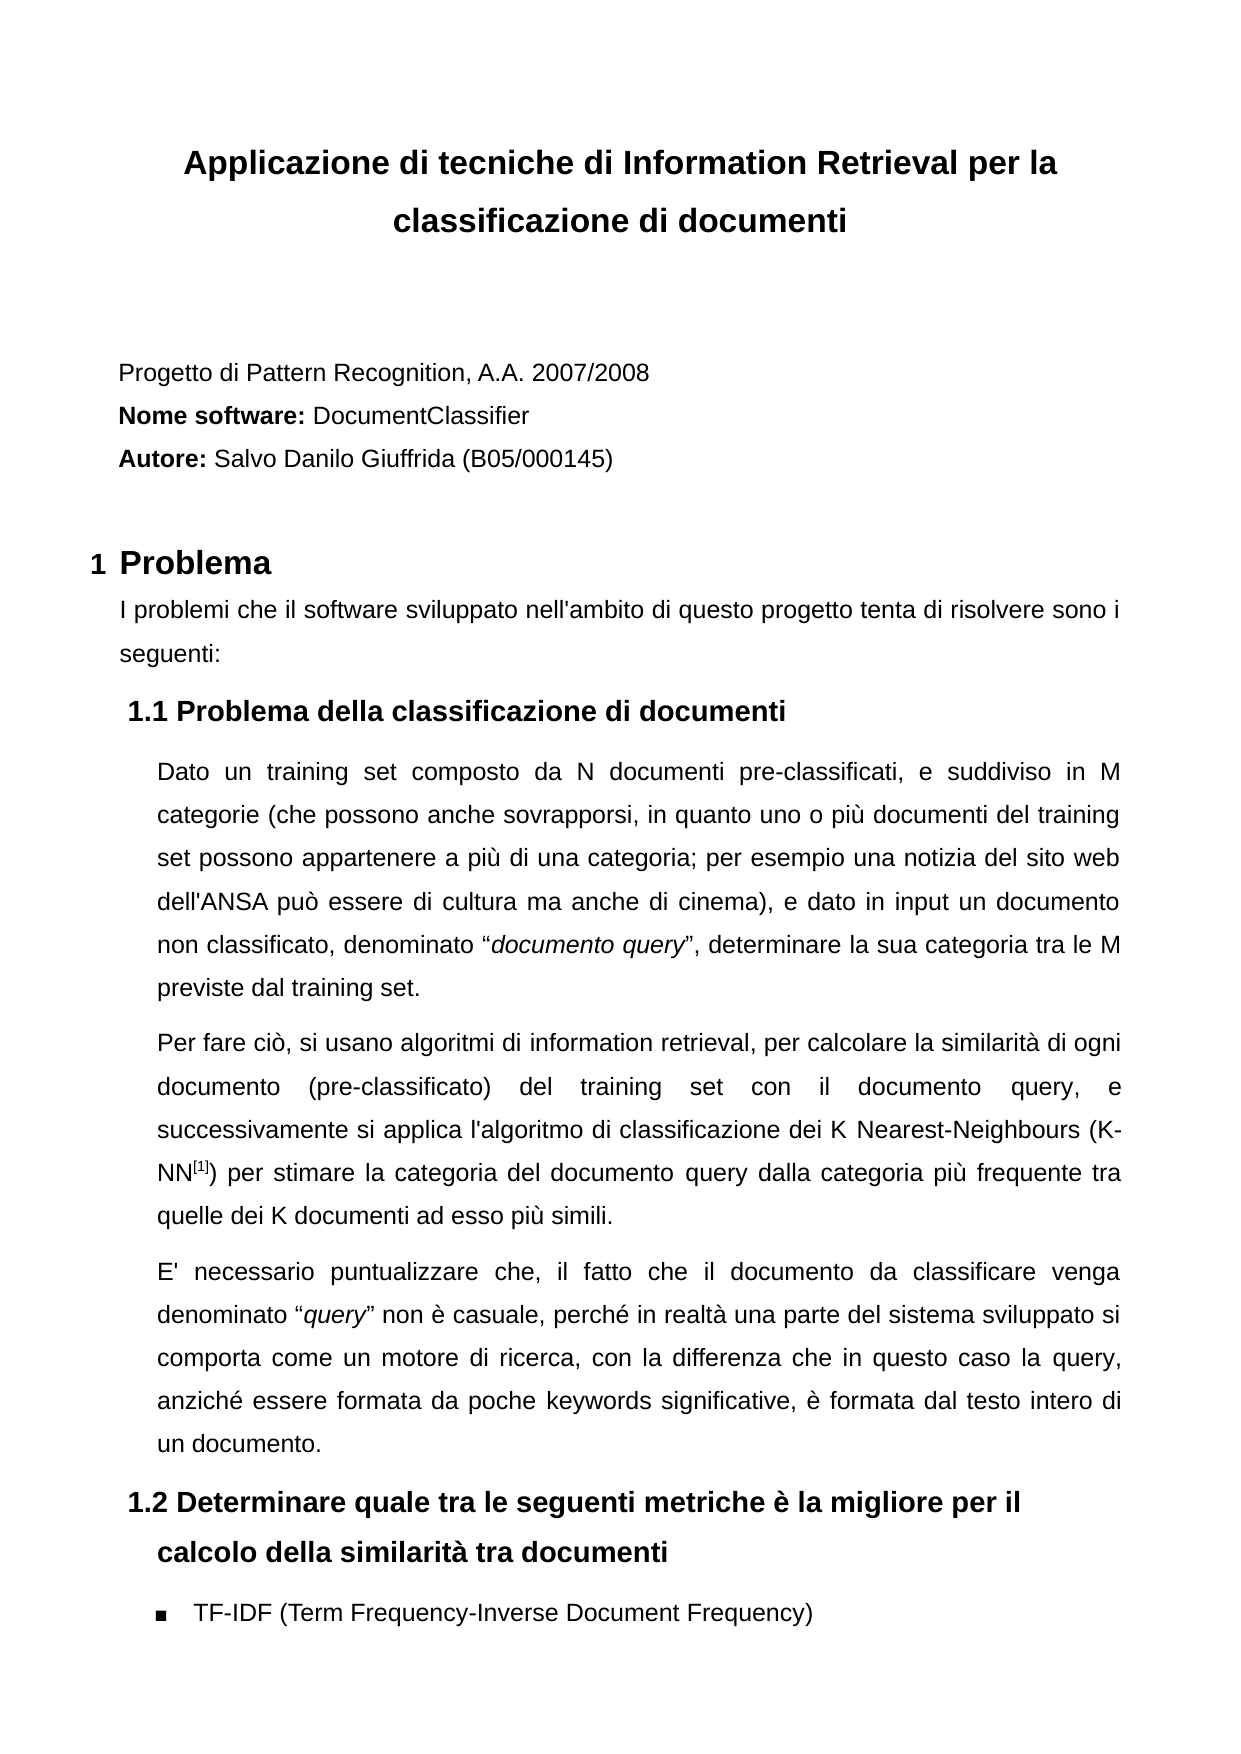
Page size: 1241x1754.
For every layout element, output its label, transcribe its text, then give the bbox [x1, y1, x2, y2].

subtitle Applicazione di tecniche di Information Retrieval per la classificazione di documenti [118, 143, 1122, 240]
list Dato un training set composto da N documenti pre-classificati, e suddiviso in M categorie (che possono anche sovrapporsi, in quanto uno o più documenti del training set possono appartenere a più di una categoria; per esempio una notizia del sito web dell'ANSA può essere di cultura ma anche di cinema), e dato in input un documento non classificato, denominato “documento query”, determinare la sua categoria tra le M previste dal training set. [119, 757, 1122, 1001]
text Progetto di Pattern Recognition, A.A. 2007/2008 Nome software: DocumentClassifier Autore: Salvo Danilo Giuffrida (B05/000145) [118, 271, 1122, 516]
list TF-IDF (Term Frequency-Inverse Document Frequency) [156, 1598, 1122, 1626]
list Problema I problemi che il software sviluppato nell'ambito di questo progetto tenta di risolvere sono i seguenti: [82, 543, 1122, 667]
list E' necessario puntualizzare che, il fatto che il documento da classificare venga denominato “query” non è casuale, perché in realtà una parte del sistema sviluppato si comporta come un motore di ricerca, con la differenza che in questo caso la query, anziché essere formata da poche keywords significative, è formata dal testo intero di un documento. [119, 1256, 1122, 1458]
list Determinare quale tra le seguenti metriche è la migliore per il calcolo della similarità tra documenti [119, 1484, 1122, 1568]
list Problema della classificazione di documenti [119, 694, 1122, 728]
list Per fare ciò, si usano algoritmi di information retrieval, per calcolare la similarità di ogni documento (pre-classificato) del training set con il documento query, e successivamente si applica l'algoritmo di classificazione dei K Nearest-Neighbours (K-NN[1]) per stimare la categoria del documento query dalla categoria più frequente tra quelle dei K documenti ad esso più simili. [119, 1028, 1122, 1229]
